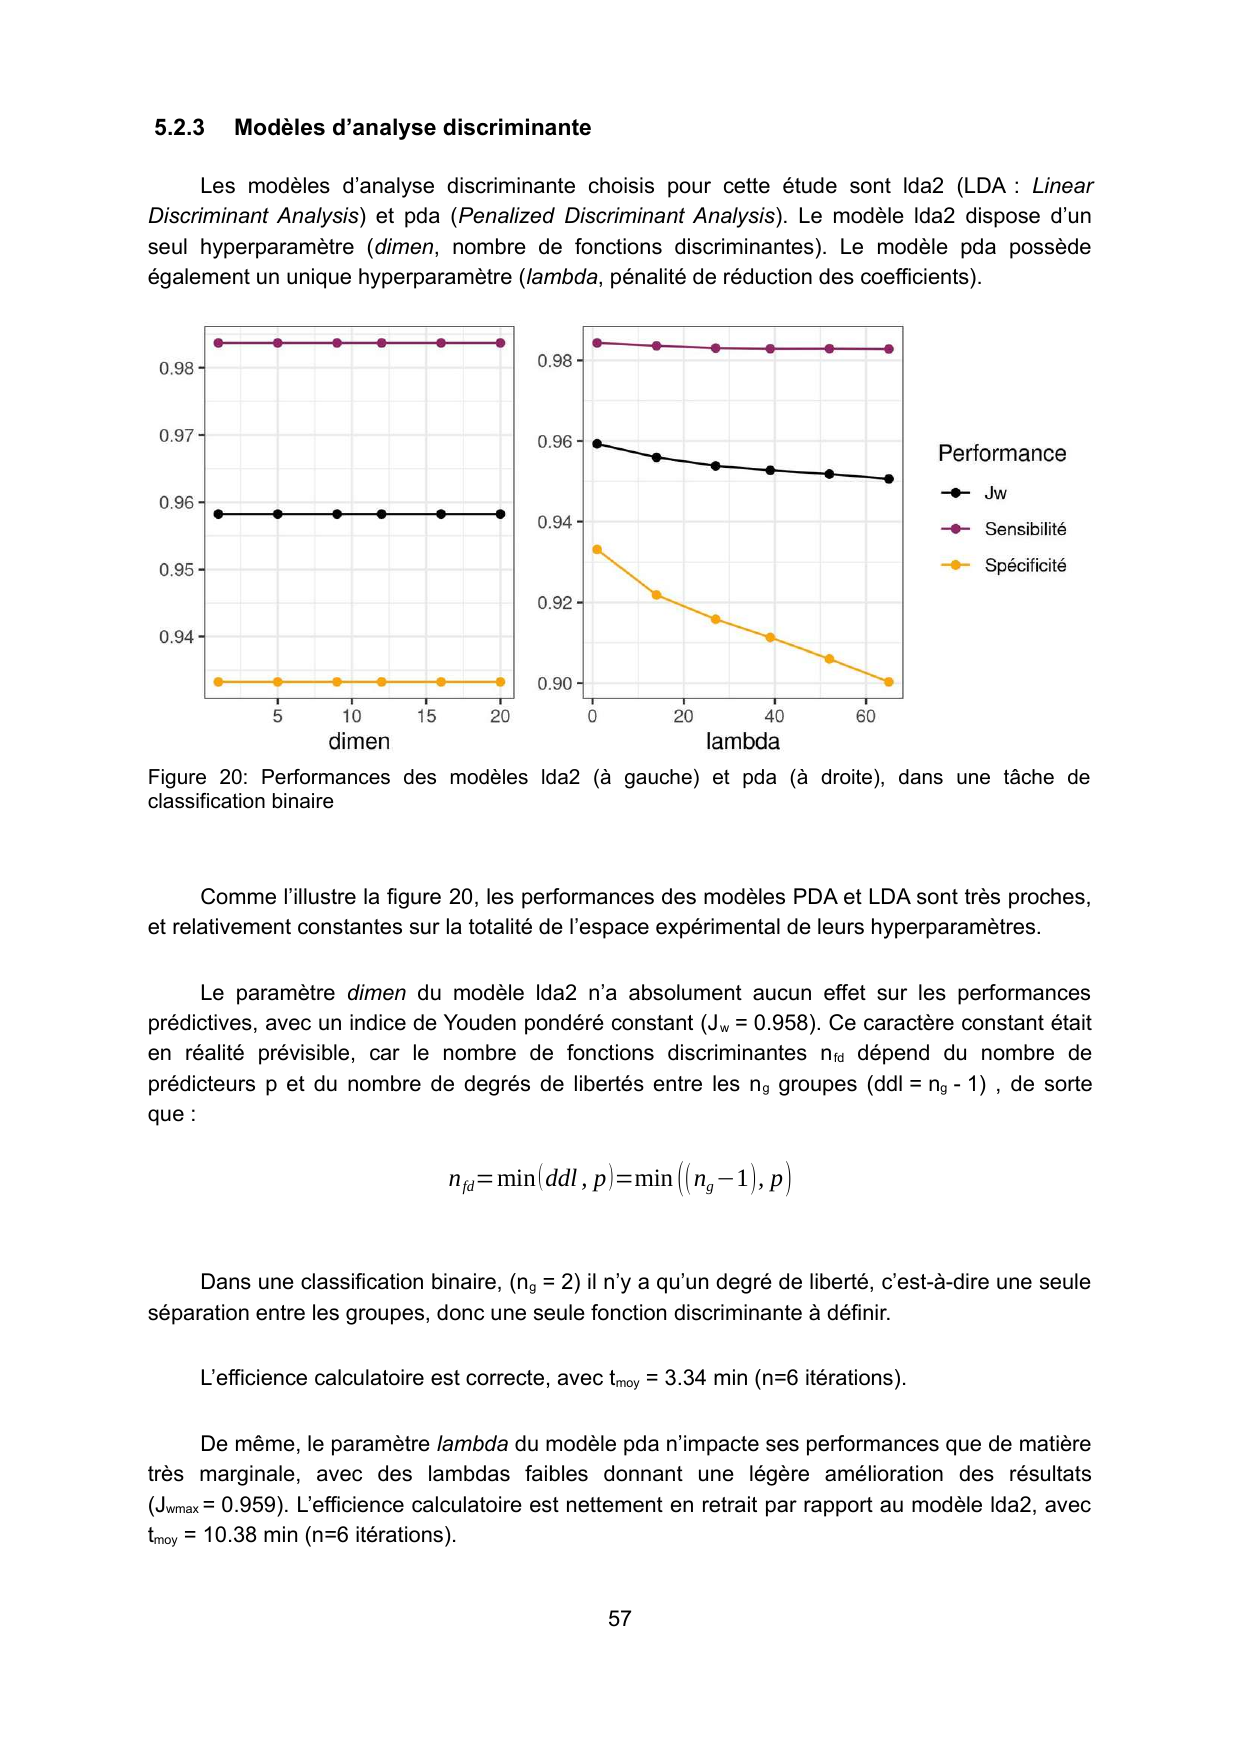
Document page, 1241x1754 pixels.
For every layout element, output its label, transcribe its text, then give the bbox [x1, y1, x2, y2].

text Le paramètre dimen du modèle lda2 n’a absolument aucun effet sur les performances prédictives, avec un indice de Youden pondéré constant (Jw = 0.958). Ce caractère constant était en réalité prévisible, car le nombre de fonctions discriminantes nfd dépend du nombre de prédicteurs p et du nombre de degrés de libertés entre les ng groupes (ddl = ng - 1) , de sorte que : [148, 980, 1093, 1126]
text Dans une classification binaire, (ng = 2) il n’y a qu’un degré de liberté, c’est-à-dire une seule séparation entre les groupes, donc une seule fonction discriminante à définir. [148, 1269, 1093, 1325]
text Comme l’illustre la figure 20, les performances des modèles PDA et LDA sont très proches, et relativement constantes sur la totalité de l’espace expérimental de leurs hyperparamètres. [148, 884, 1093, 939]
subtitle Modèles d’analyse discriminante [148, 113, 1093, 140]
text L’efficience calculatoire est correcte, avec tmoy = 3.34 min (n=6 itérations). [148, 1365, 1093, 1391]
text Les modèles d’analyse discriminante choisis pour cette étude sont lda2 (LDA : Linear Discriminant Analysis) et pda (Penalized Discriminant Analysis). Le modèle lda2 dispose d’un seul hyperparamètre (dimen, nombre de fonctions discriminantes). Le modèle pda possède également un unique hyperparamètre (lambda, pénalité de réduction des coefficients). [148, 173, 1093, 289]
text De même, le paramètre lambda du modèle pda n’impacte ses performances que de matière très marginale, avec des lambdas faibles donnant une légère amélioration des résultats (Jwmax = 0.959). L’efficience calculatoire est nettement en retrait par rapport au modèle lda2, avec tmoy = 10.38 min (n=6 itérations). [148, 1431, 1093, 1547]
picture [147, 314, 1093, 765]
text Figure 20: Performances des modèles lda2 (à gauche) et pda (à droite), dans une tâche de classification binaire [148, 765, 1093, 813]
